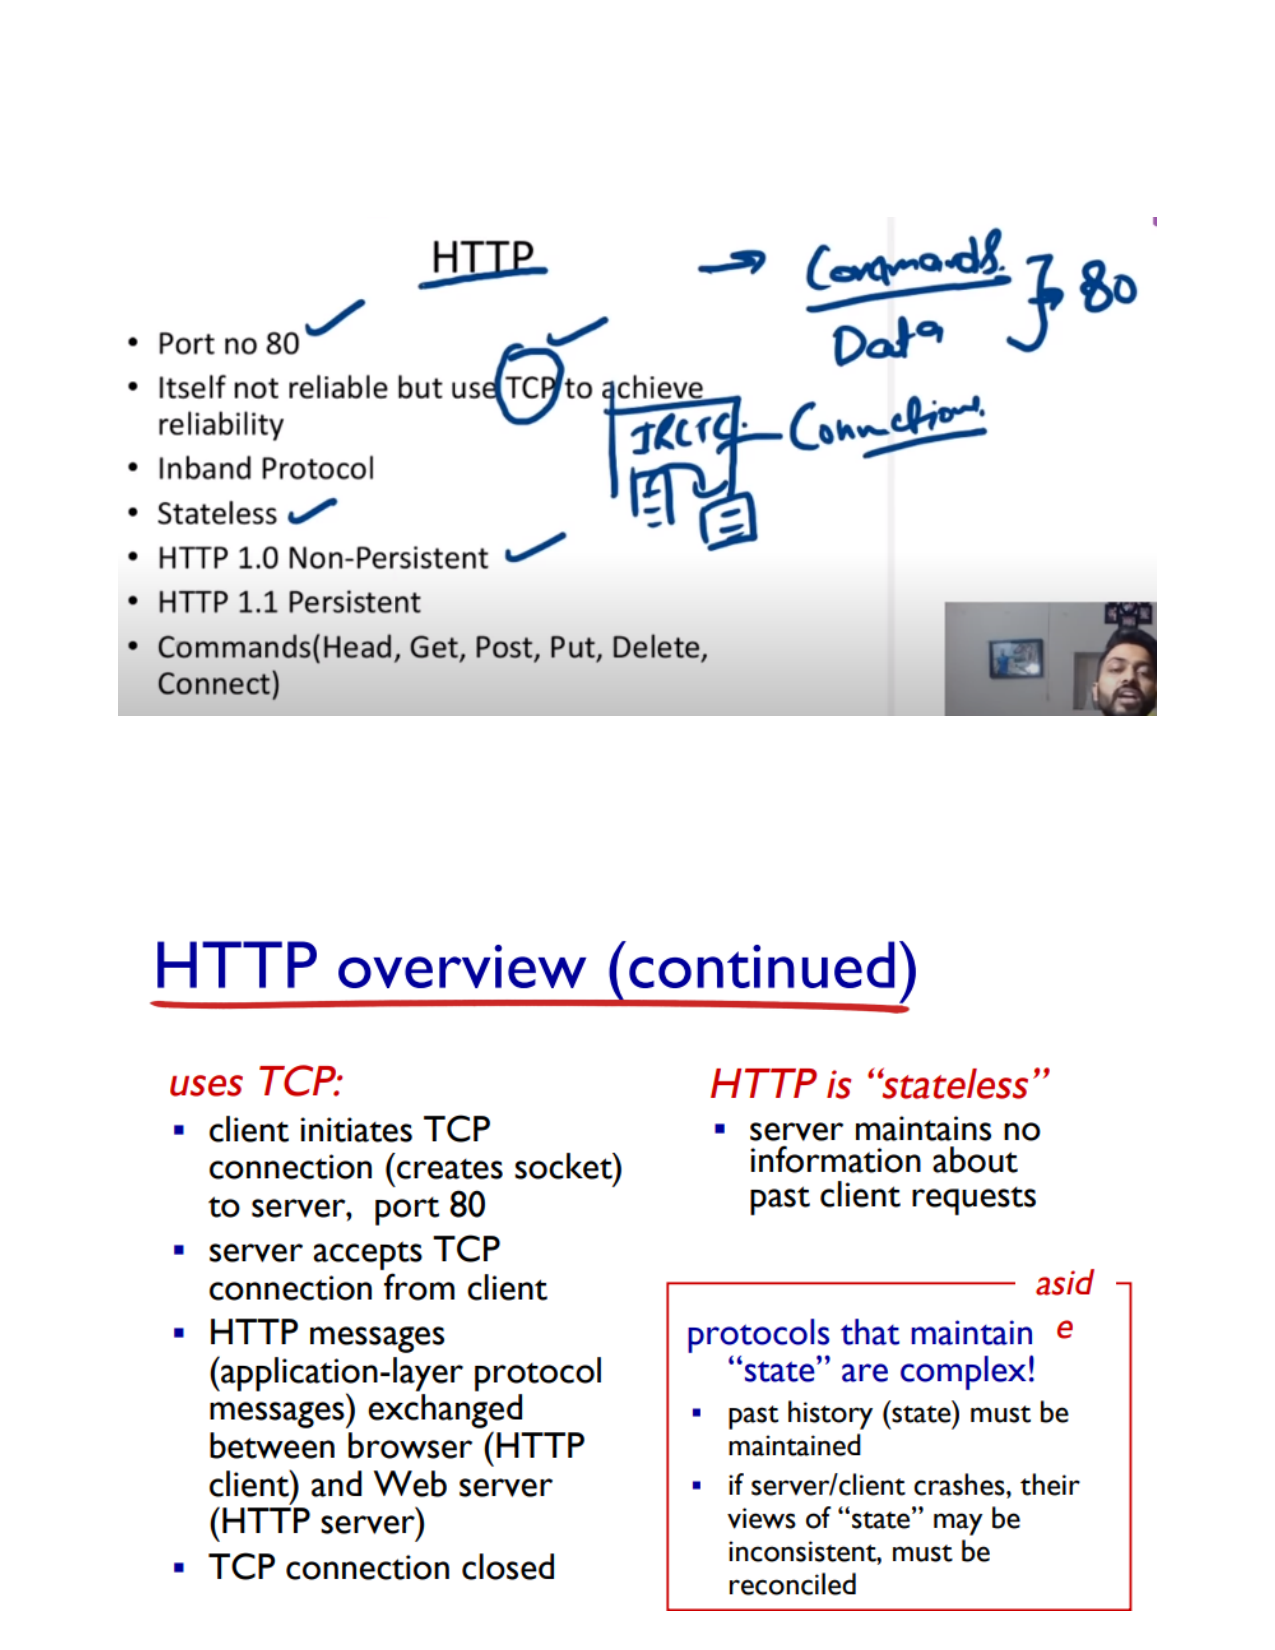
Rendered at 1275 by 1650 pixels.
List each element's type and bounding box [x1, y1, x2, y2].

picture [118, 899, 1157, 1611]
picture [118, 217, 1157, 716]
